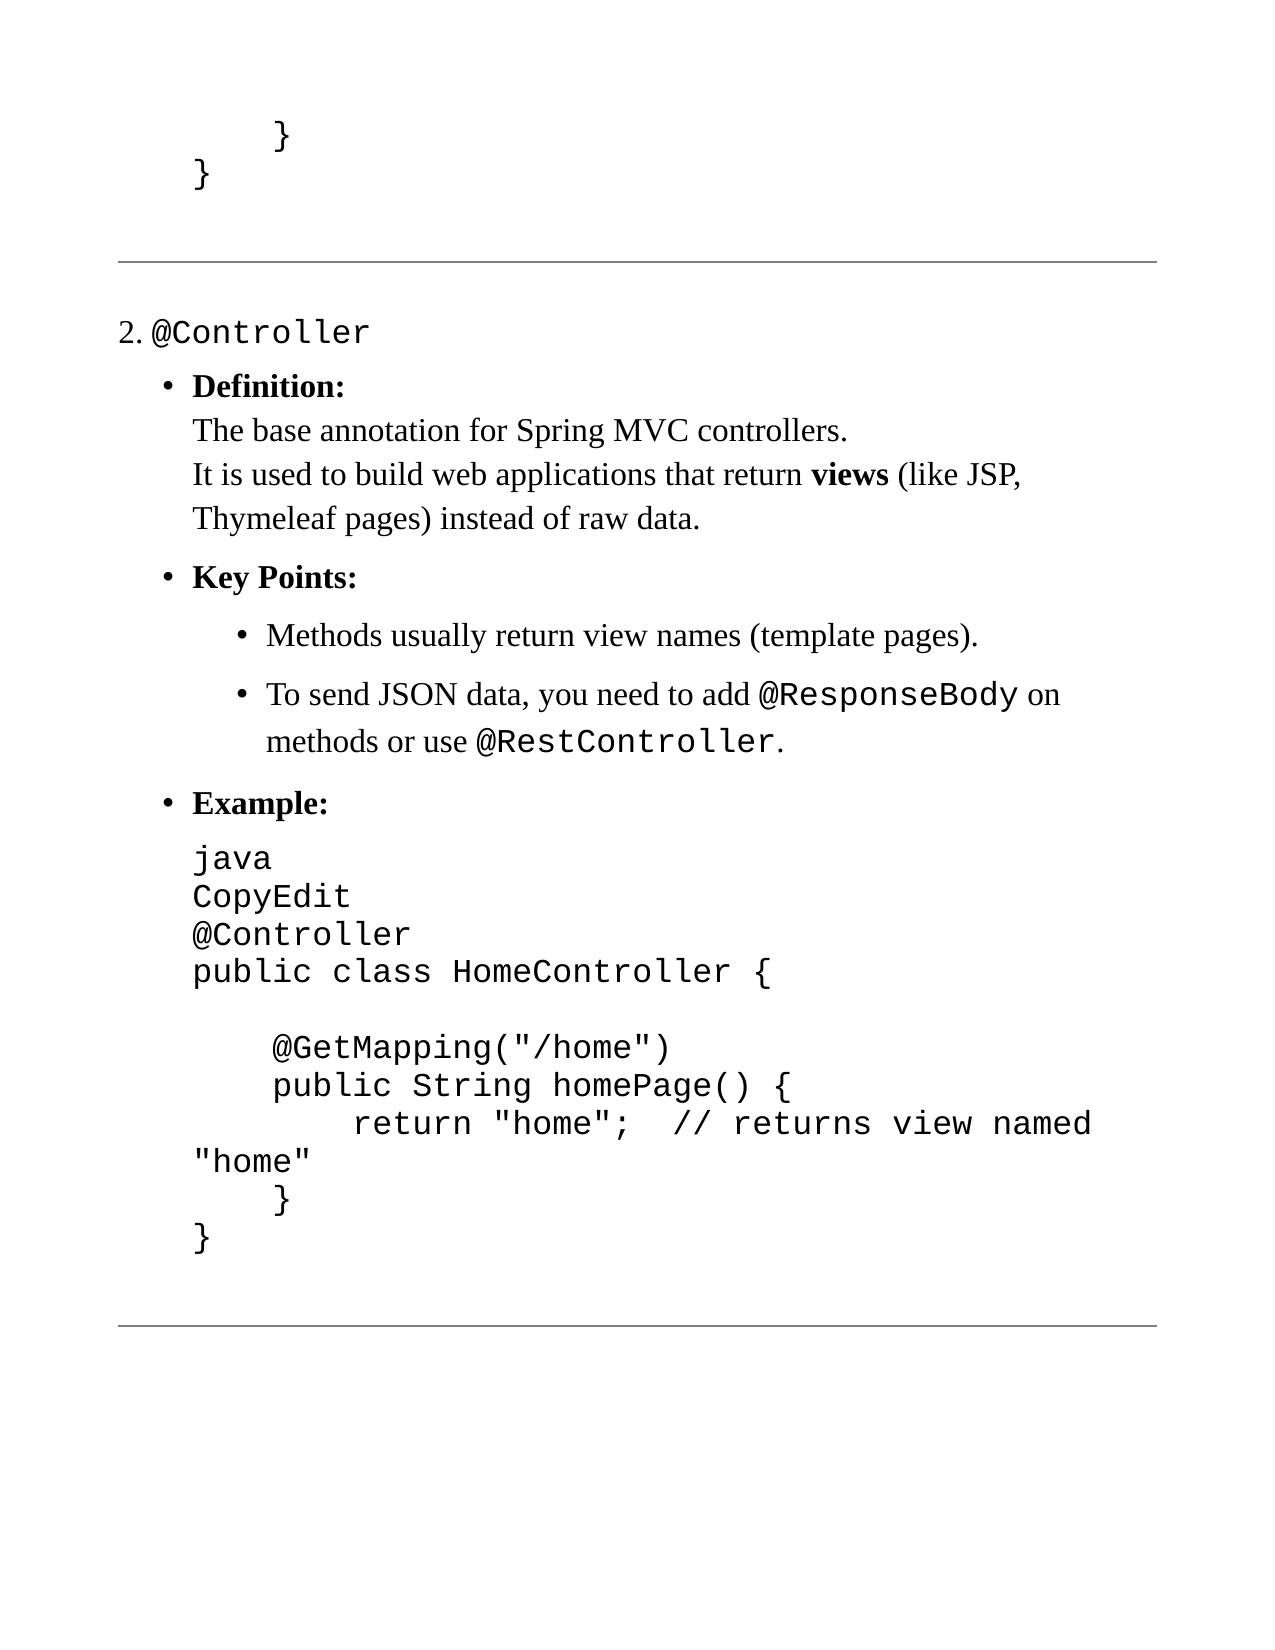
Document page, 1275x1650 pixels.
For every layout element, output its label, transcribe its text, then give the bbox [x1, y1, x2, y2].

list CopyEdit [162, 879, 1157, 917]
list java [162, 842, 1157, 879]
list public class HomeController { [162, 955, 1157, 993]
list } [162, 118, 1157, 156]
list return "home"; // returns view named "home" [162, 1106, 1157, 1182]
list Definition: The base annotation for Spring MVC controllers. It is used to build web applications that return views (like JSP, Thymeleaf pages) instead of raw data. [162, 366, 1157, 537]
list } [162, 1220, 1157, 1258]
list Example: [162, 783, 1157, 821]
list @GetMapping("/home") [162, 1031, 1157, 1069]
list @Controller [162, 917, 1157, 955]
list } [162, 1182, 1157, 1220]
list public String homePage() { [162, 1069, 1157, 1106]
list } [162, 156, 1157, 194]
list Key Points: [162, 557, 1157, 595]
list Methods usually return view names (template pages). [236, 616, 1157, 654]
subtitle 2. @Controller [118, 312, 1157, 353]
list To send JSON data, you need to add @ResponseBody on methods or use @RestController. [236, 674, 1157, 762]
